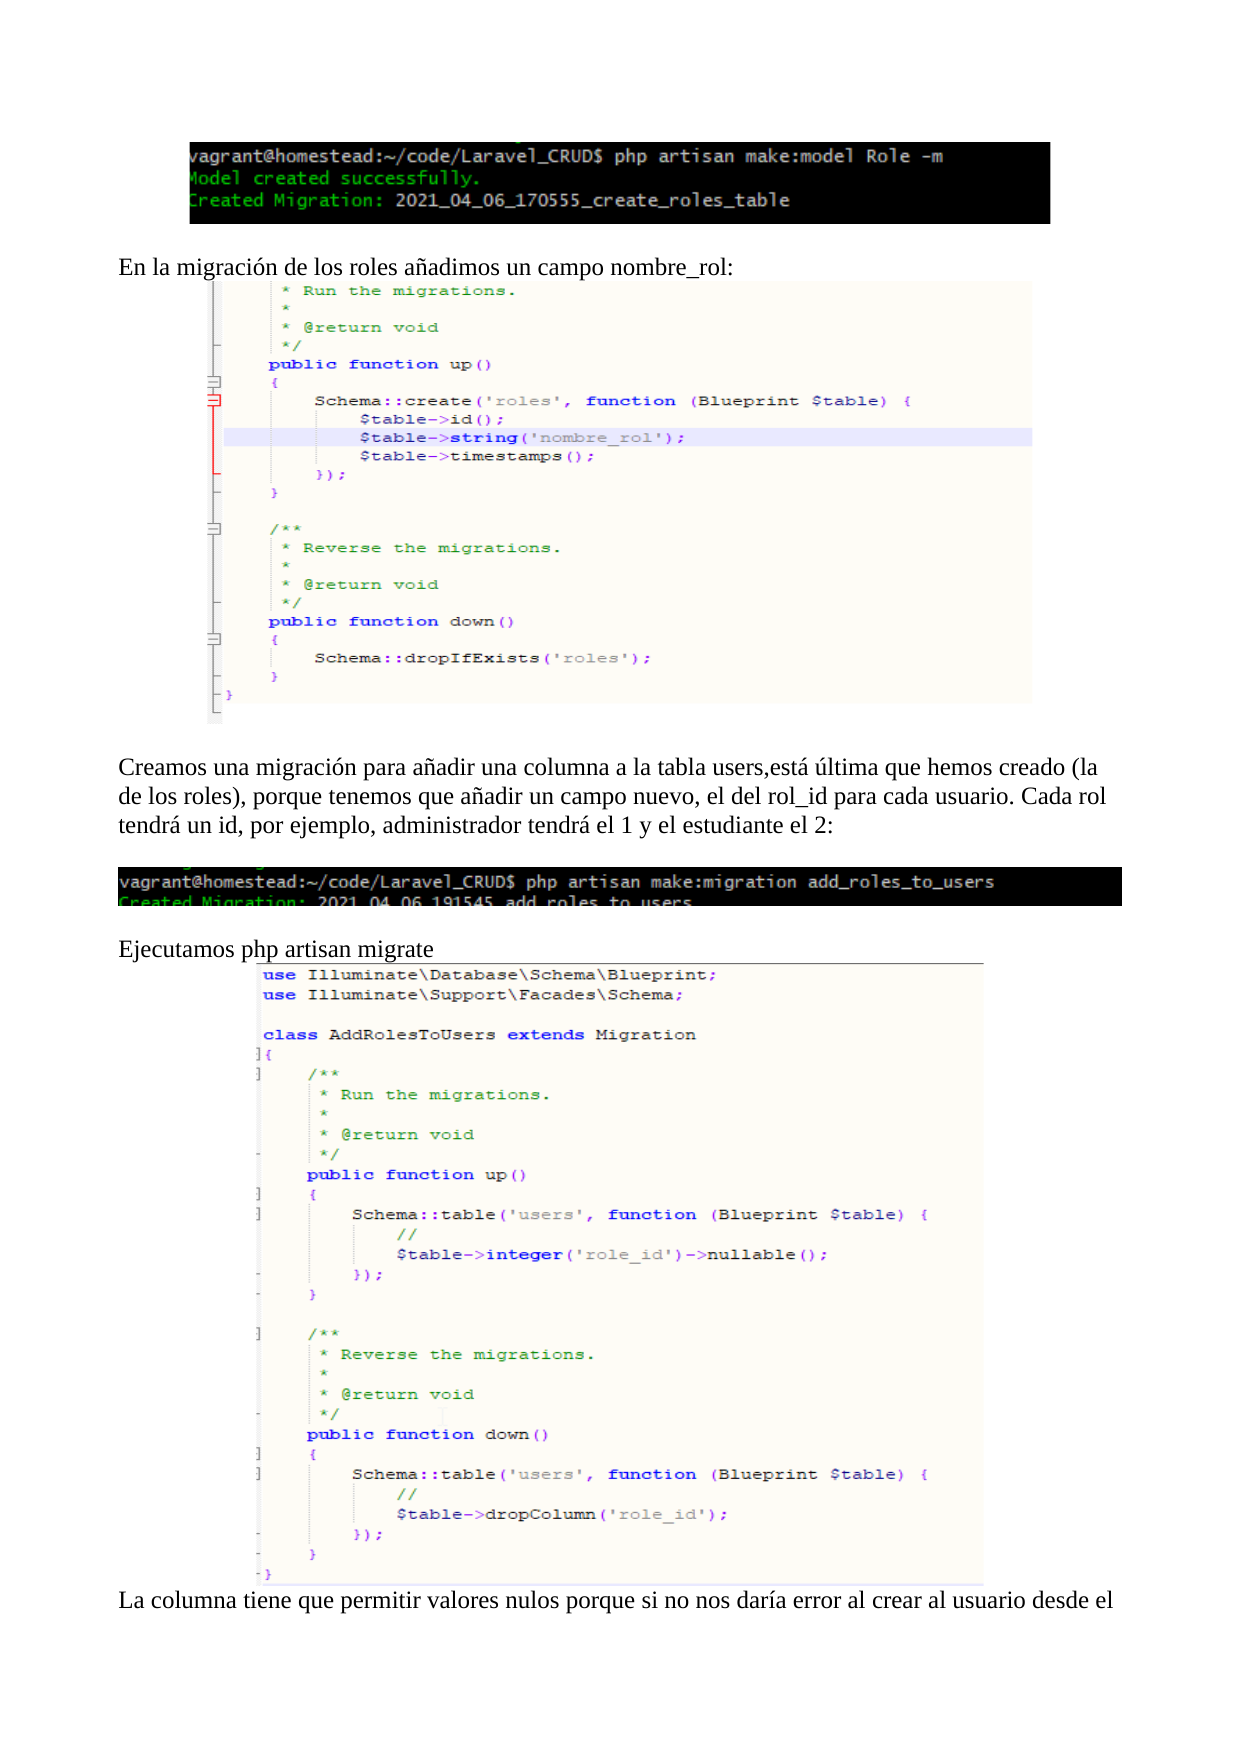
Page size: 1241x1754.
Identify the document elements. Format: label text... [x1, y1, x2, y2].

picture [189, 142, 1051, 224]
picture [256, 963, 984, 1586]
text Creamos una migración para añadir una columna a la tabla users,está última que hemos creado (la de los roles), porque tenemos que añadir un campo nuevo, el del rol_id para cada usuario. Cada rol tendrá un id, por ejemplo, administrador tendrá el 1 y el estudiante el 2: [118, 752, 1122, 838]
text La columna tiene que permitir valores nulos porque si no nos daría error al crear al usuario desde el [118, 963, 1122, 1614]
picture [118, 867, 1122, 906]
text En la migración de los roles añadimos un campo nombre_rol: [118, 252, 1122, 281]
picture [207, 281, 1033, 724]
text Ejecutamos php artisan migrate [118, 934, 1122, 963]
